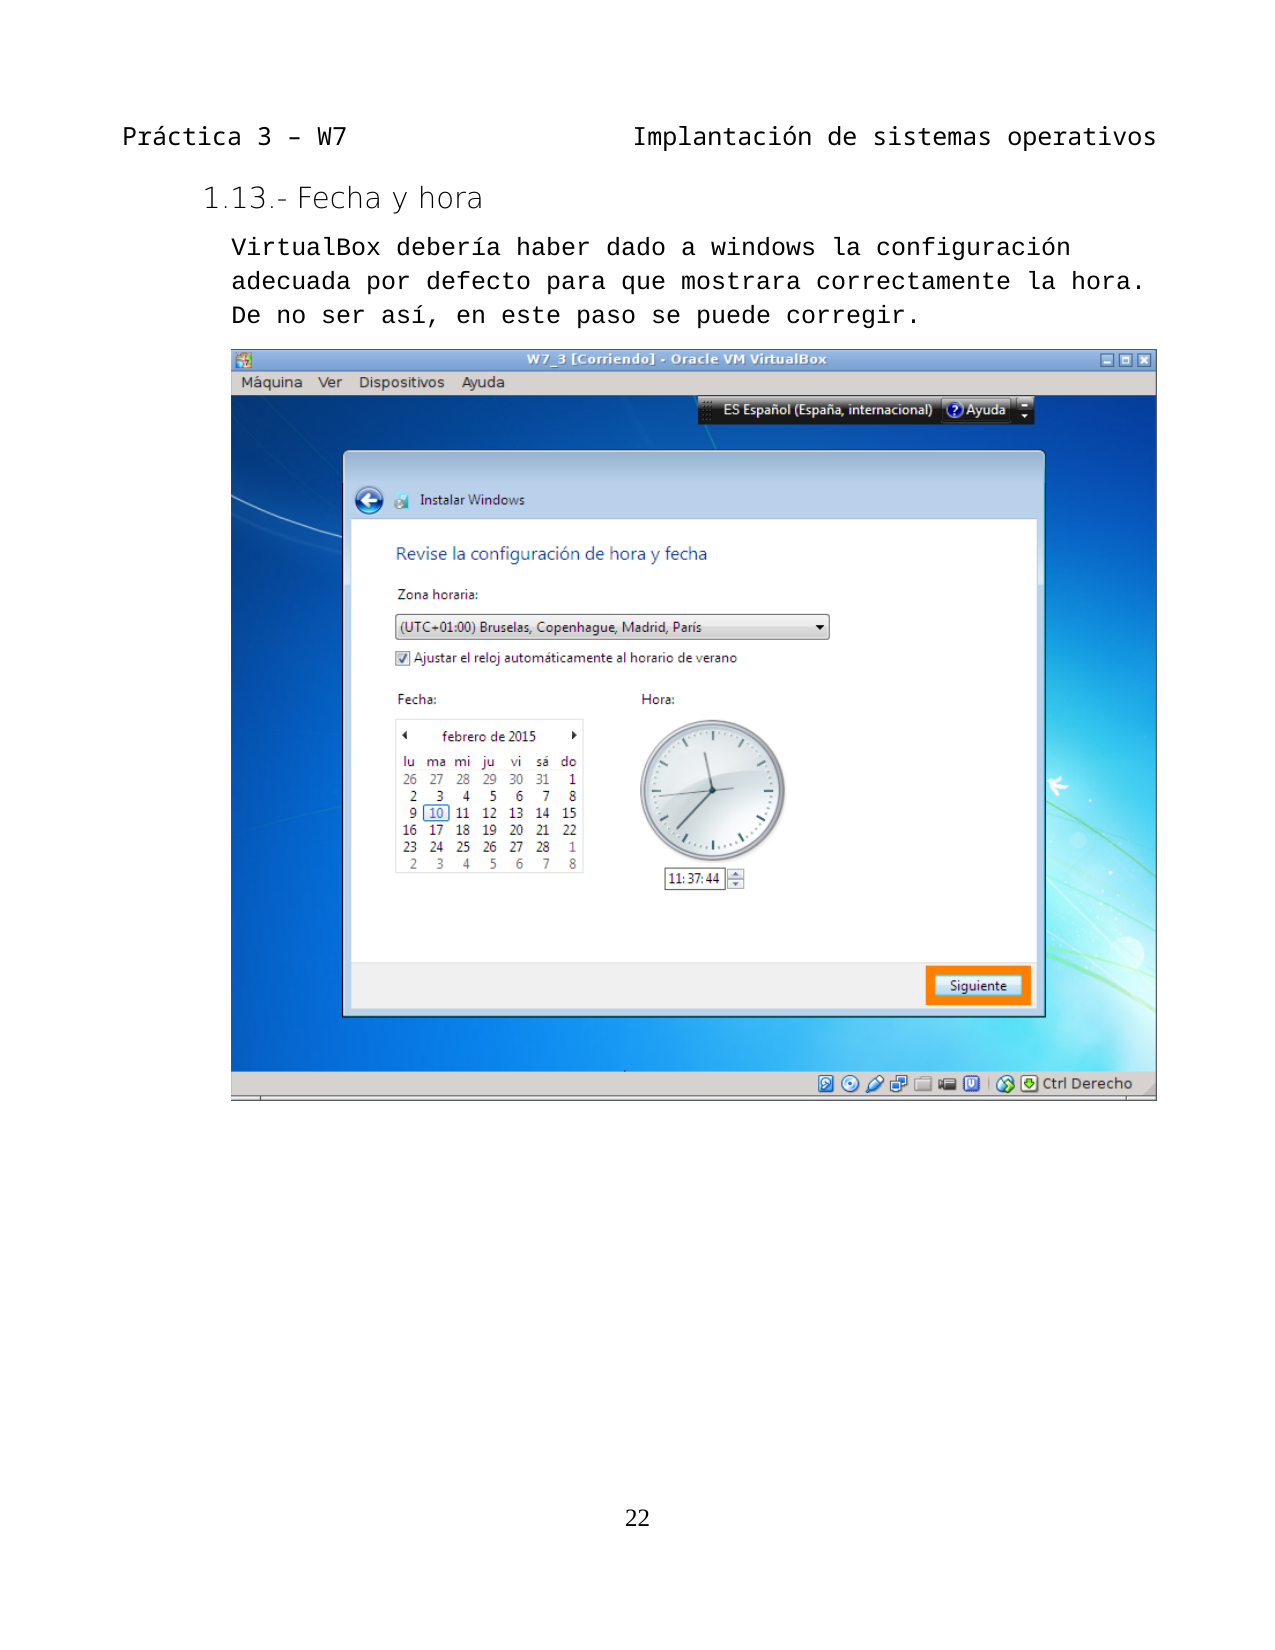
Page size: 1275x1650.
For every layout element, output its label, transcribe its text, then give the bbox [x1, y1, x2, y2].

text VirtualBox debería haber dado a windows la configuración adecuada por defecto para que mostrara correctamente la hora. De no ser así, en este paso se puede corregir. [231, 235, 1157, 331]
list Fecha y hora [193, 182, 1157, 216]
picture [231, 349, 1157, 1101]
